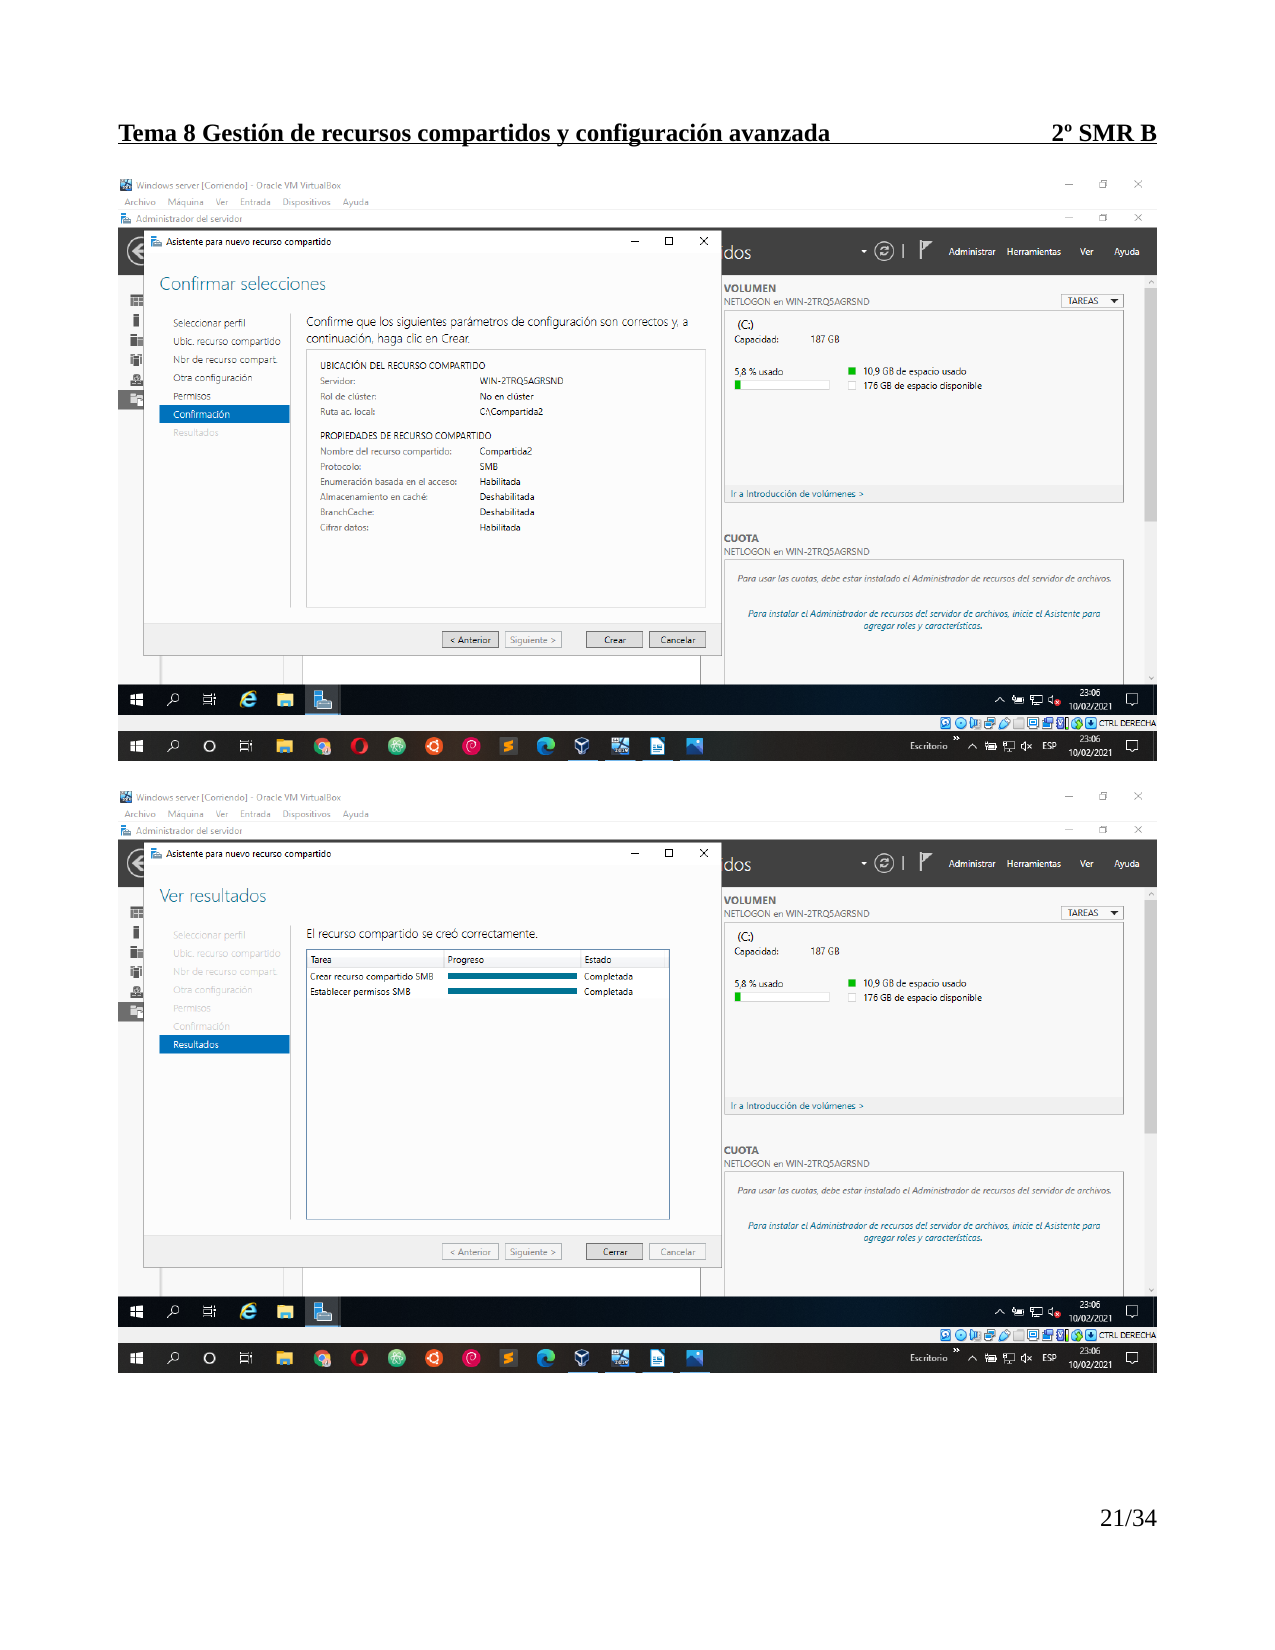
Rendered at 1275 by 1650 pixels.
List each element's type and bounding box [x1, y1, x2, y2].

picture [118, 176, 1157, 761]
picture [118, 789, 1157, 1373]
